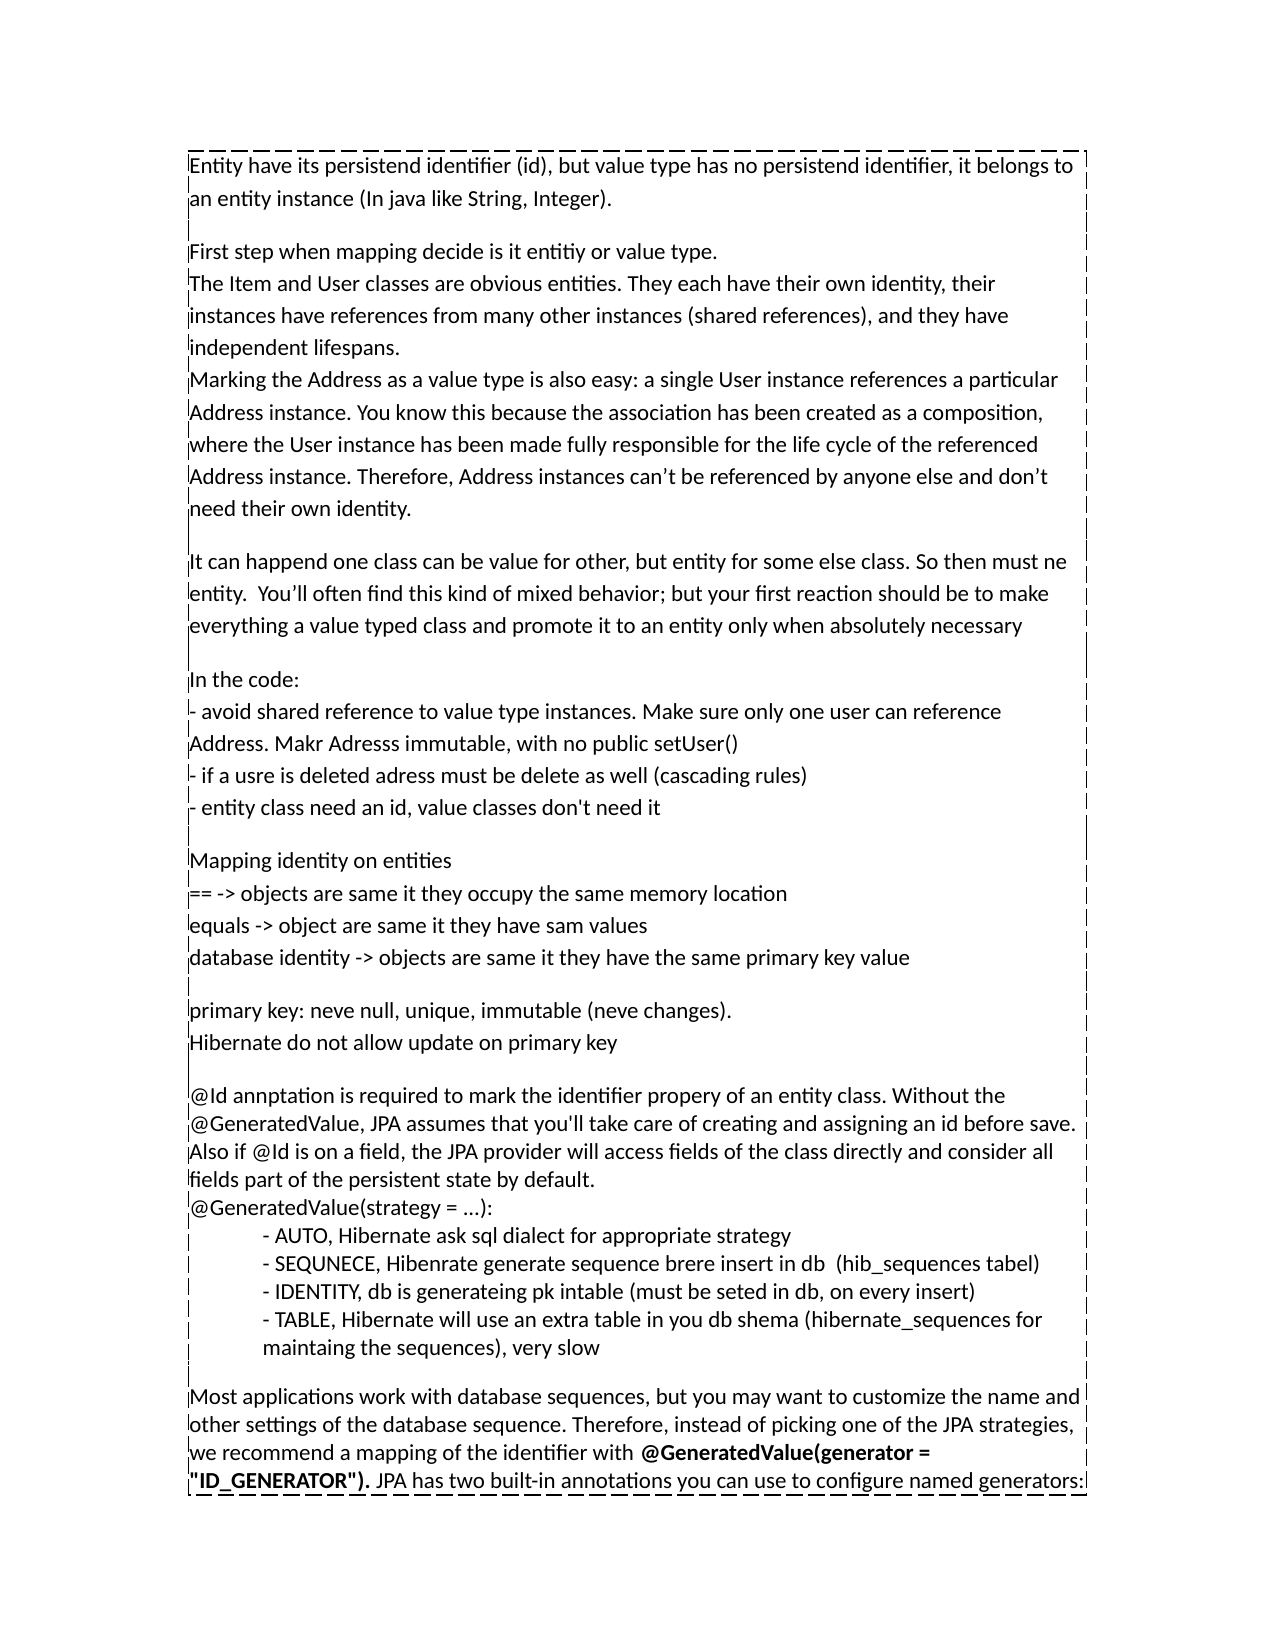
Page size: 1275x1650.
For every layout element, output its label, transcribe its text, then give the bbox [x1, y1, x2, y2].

text Entity have its persistend identifier (id), but value type has no persistend identifier, it belongs to an entity instance (In java like String, Integer). [187, 150, 1087, 212]
text It can happend one class can be value for other, but entity for some else class. So then must ne entity. You’ll often find this kind of mixed behavior; but your first reaction should be to make everything a value typed class and promote it to an entity only when absolutely necessary [187, 546, 1087, 640]
text primary key: neve null, unique, immutable (neve changes). Hibernate do not allow update on primary key [187, 994, 1087, 1056]
text Mapping identity on entities == -> objects are same it they occupy the same memory location equals -> object are same it they have sam values database identity -> objects are same it they have the same primary key value [187, 845, 1087, 971]
text In the code: - avoid shared reference to value type instances. Make sure only one user can reference Address. Makr Adresss immutable, with no public setUser() - if a usre is deleted adress must be delete as well (cascading rules) - entity class need an id, value classes don't need it [187, 663, 1087, 821]
text Most applications work with database sequences, but you may want to customize the name and other settings of the database sequence. Therefore, instead of picking one of the JPA strategies, we recommend a mapping of the identifier with @GeneratedValue(generator = "ID_GENERATOR"). JPA has two built-in annotations you can use to configure named generators: [187, 1381, 1087, 1496]
text First step when mapping decide is it entitiy or value type. The Item and User classes are obvious entities. They each have their own identity, their instances have references from many other instances (shared references), and they have independent lifespans. Marking the Address as a value type is also easy: a single User instance references a particular Address instance. You know this because the association has been created as a composition, where the User instance has been made fully responsible for the life cycle of the referenced Address instance. Therefore, Address instances can’t be referenced by anyone else and don’t need their own identity. [187, 235, 1087, 522]
text @Id annptation is required to mark the identifier propery of an entity class. Without the @GeneratedValue, JPA assumes that you'll take care of creating and assigning an id before save. Also if @Id is on a field, the JPA provider will access fields of the class directly and consider all fields part of the persistent state by default. @GeneratedValue(strategy = ...): - AUTO, Hibernate ask sql dialect for appropriate strategy - SEQUNECE, Hibenrate generate sequence brere insert in db (hib_sequences tabel) - IDENTITY, db is generateing pk intable (must be seted in db, on every insert) - TABLE, Hibernate will use an extra table in you db shema (hibernate_sequences for maintaing the sequences), very slow [187, 1080, 1087, 1361]
